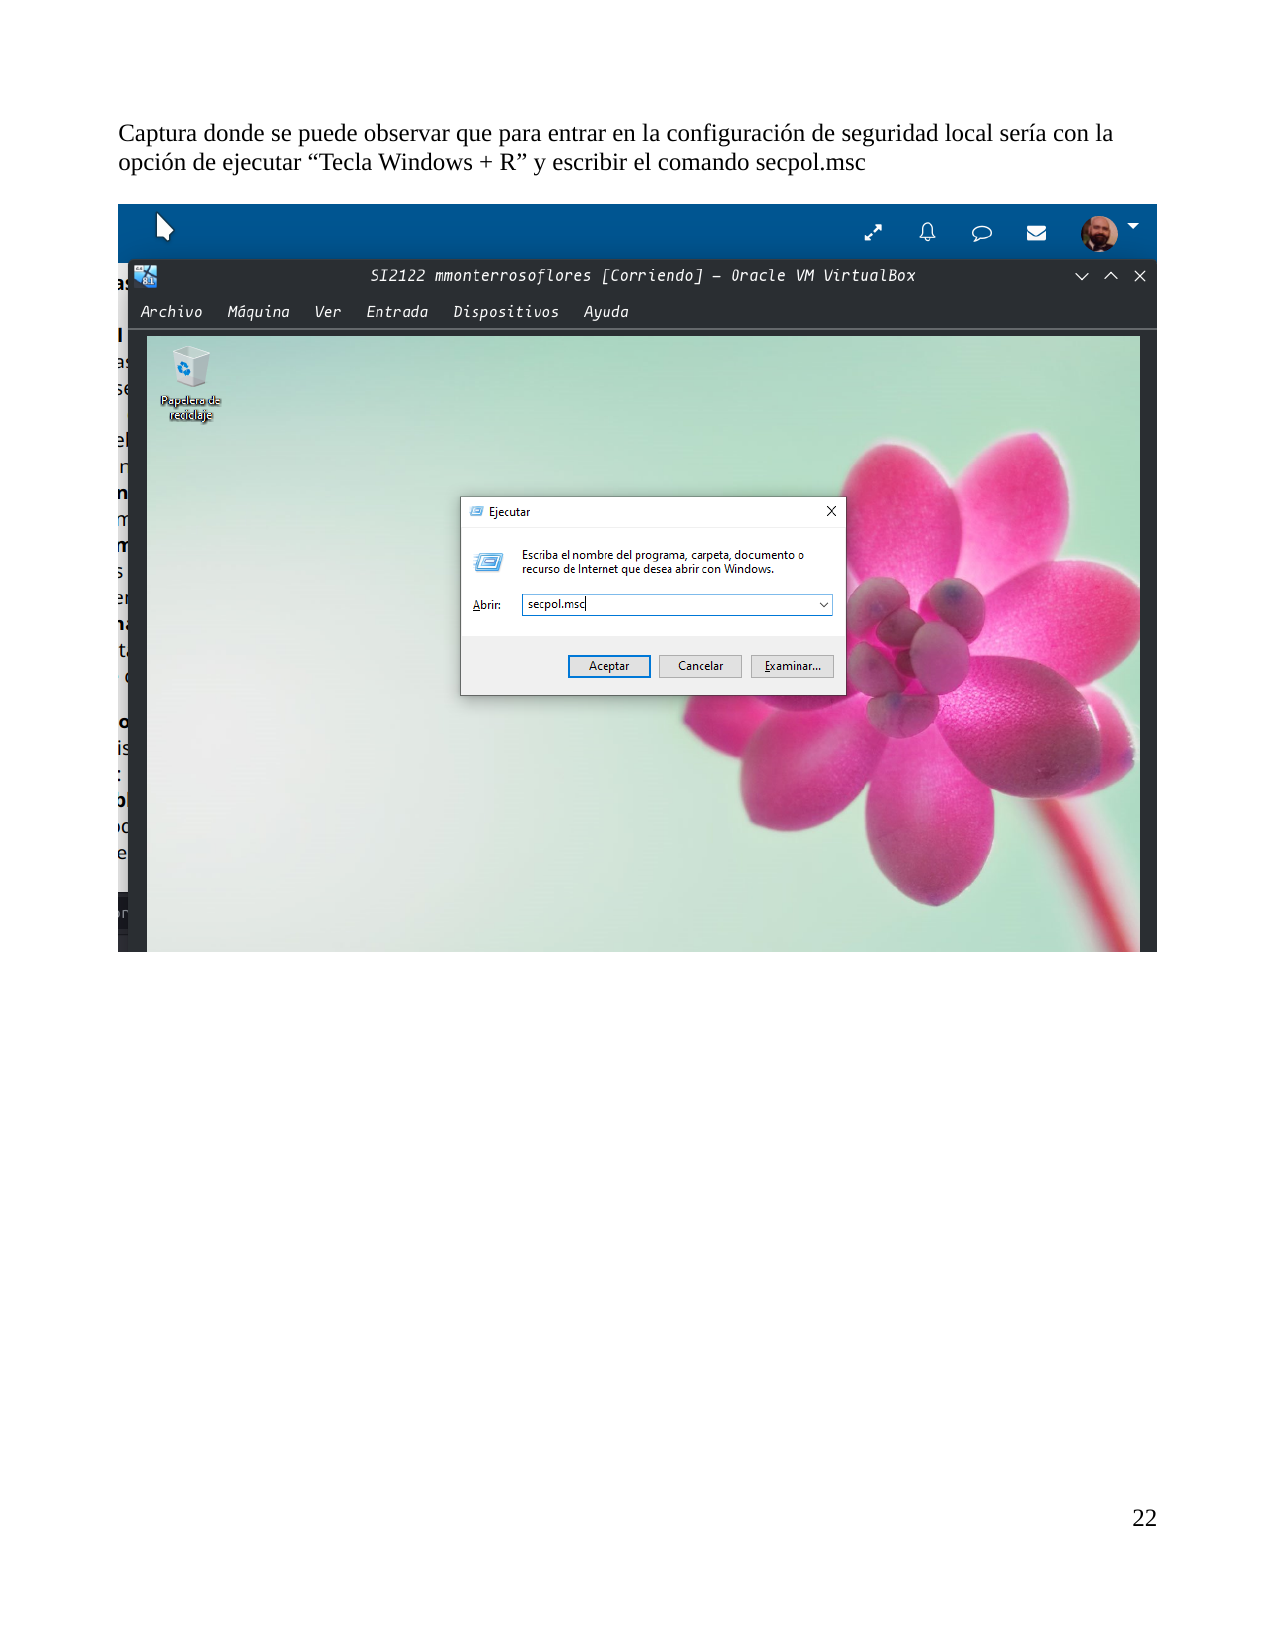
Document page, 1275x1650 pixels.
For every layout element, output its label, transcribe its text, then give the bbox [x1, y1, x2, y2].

picture [118, 204, 1157, 952]
text Captura donde se puede observar que para entrar en la configuración de seguridad local sería con la opción de ejecutar “Tecla Windows + R” y escribir el comando secpol.msc [118, 118, 1157, 176]
table_header [118, 952, 1157, 981]
